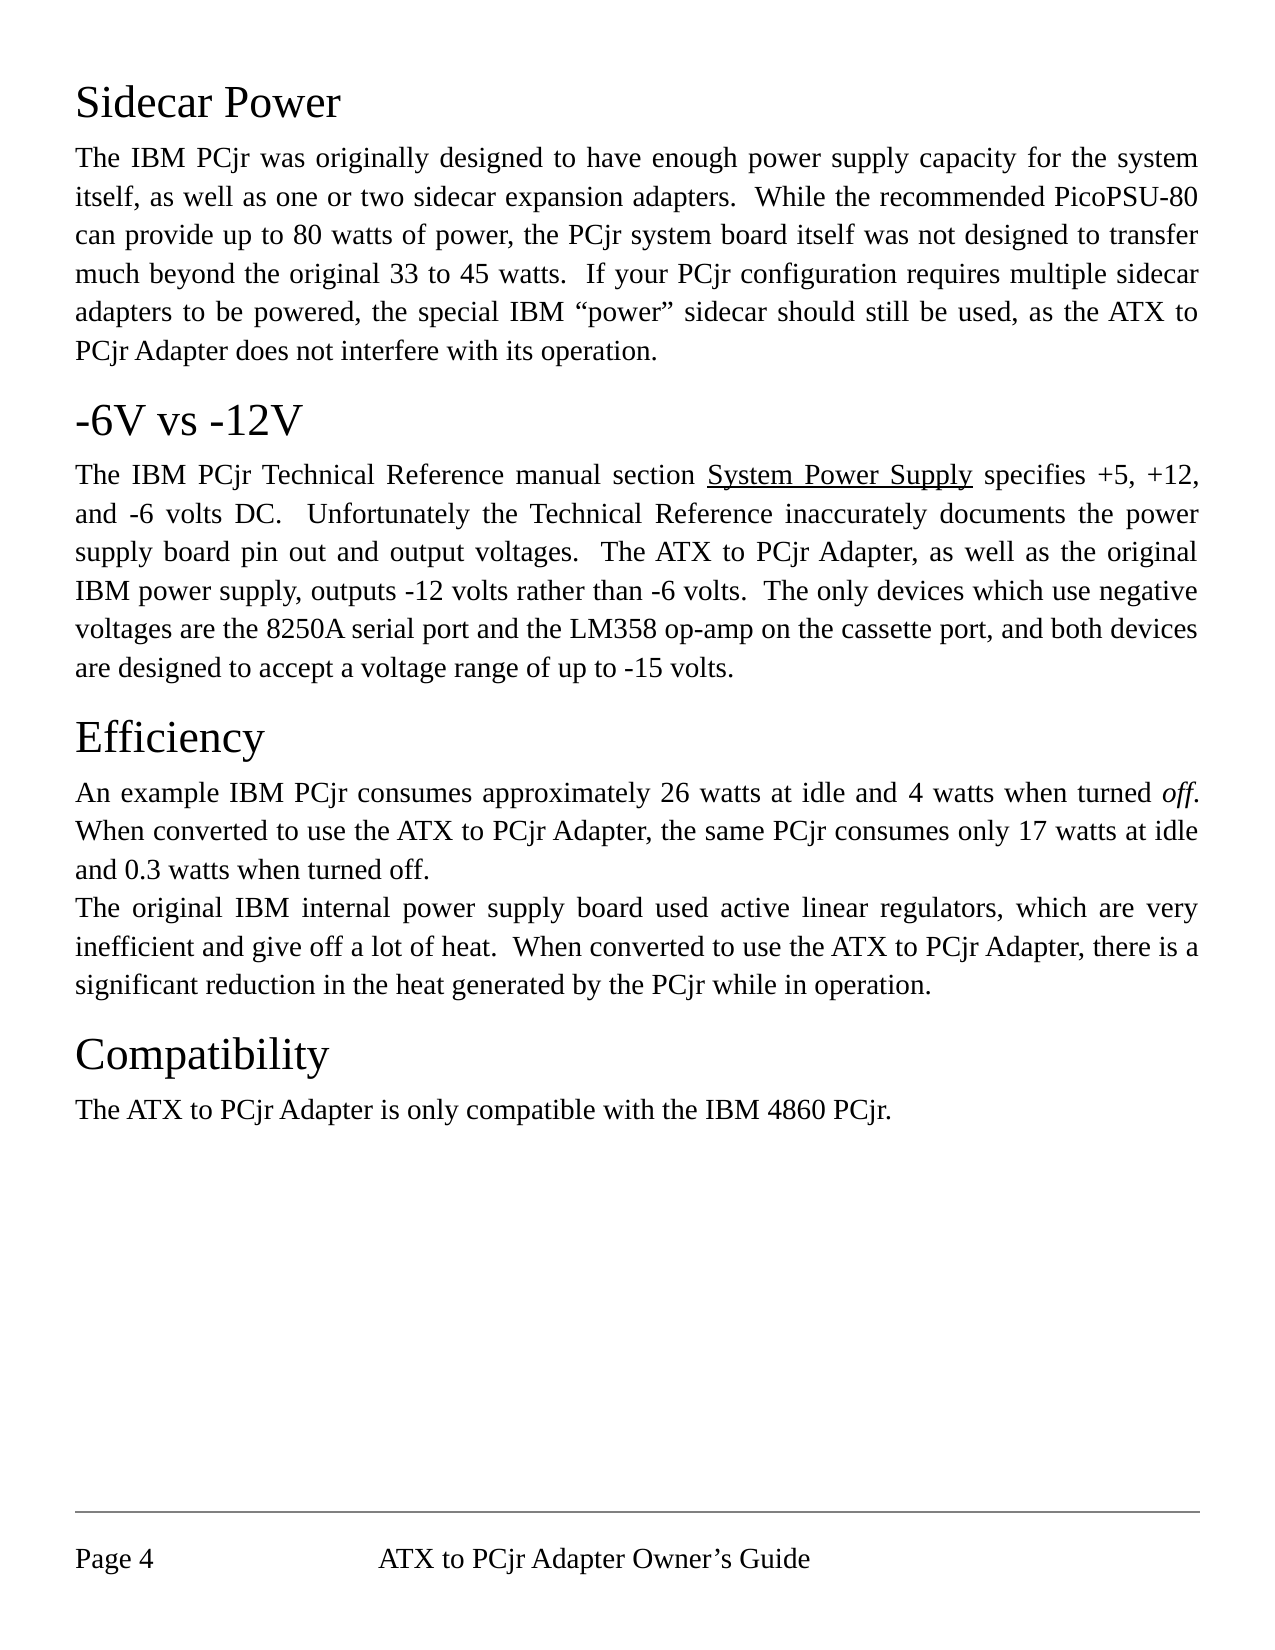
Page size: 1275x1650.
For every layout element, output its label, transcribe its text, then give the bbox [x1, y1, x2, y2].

text An example IBM PCjr consumes approximately 26 watts at idle and 4 watts when turned off. When converted to use the ATX to PCjr Adapter, the same PCjr consumes only 17 watts at idle and 0.3 watts when turned off. [75, 775, 1200, 885]
text The IBM PCjr Technical Reference manual section System Power Supply specifies +5, +12, and -6 volts DC. Unfortunately the Technical Reference inaccurately documents the power supply board pin out and output voltages. The ATX to PCjr Adapter, as well as the original IBM power supply, outputs -12 volts rather than -6 volts. The only devices which use negative voltages are the 8250A serial port and the LM358 op-amp on the cassette port, and both devices are designed to accept a voltage range of up to -15 volts. [75, 457, 1200, 684]
subtitle -6V vs -12V [75, 392, 1200, 445]
text The original IBM internal power supply board used active linear regulators, which are very inefficient and give off a lot of heat. When converted to use the ATX to PCjr Adapter, there is a significant reduction in the heat generated by the PCjr while in operation. [75, 890, 1200, 1001]
text The IBM PCjr was originally designed to have enough power supply capacity for the system itself, as well as one or two sidecar expansion adapters. While the recommended PicoPSU-80 can provide up to 80 watts of power, the PCjr system board itself was not designed to transfer much beyond the original 33 to 45 watts. If your PCjr configuration requires multiple sidecar adapters to be powered, the special IBM “power” sidecar should still be used, as the ATX to PCjr Adapter does not interfere with its operation. [75, 140, 1200, 366]
text The ATX to PCjr Adapter is only compatible with the IBM 4860 PCjr. [75, 1092, 1200, 1126]
subtitle Sidecar Power [75, 75, 1200, 128]
subtitle Compatibility [75, 1027, 1200, 1079]
subtitle Efficiency [75, 709, 1200, 762]
